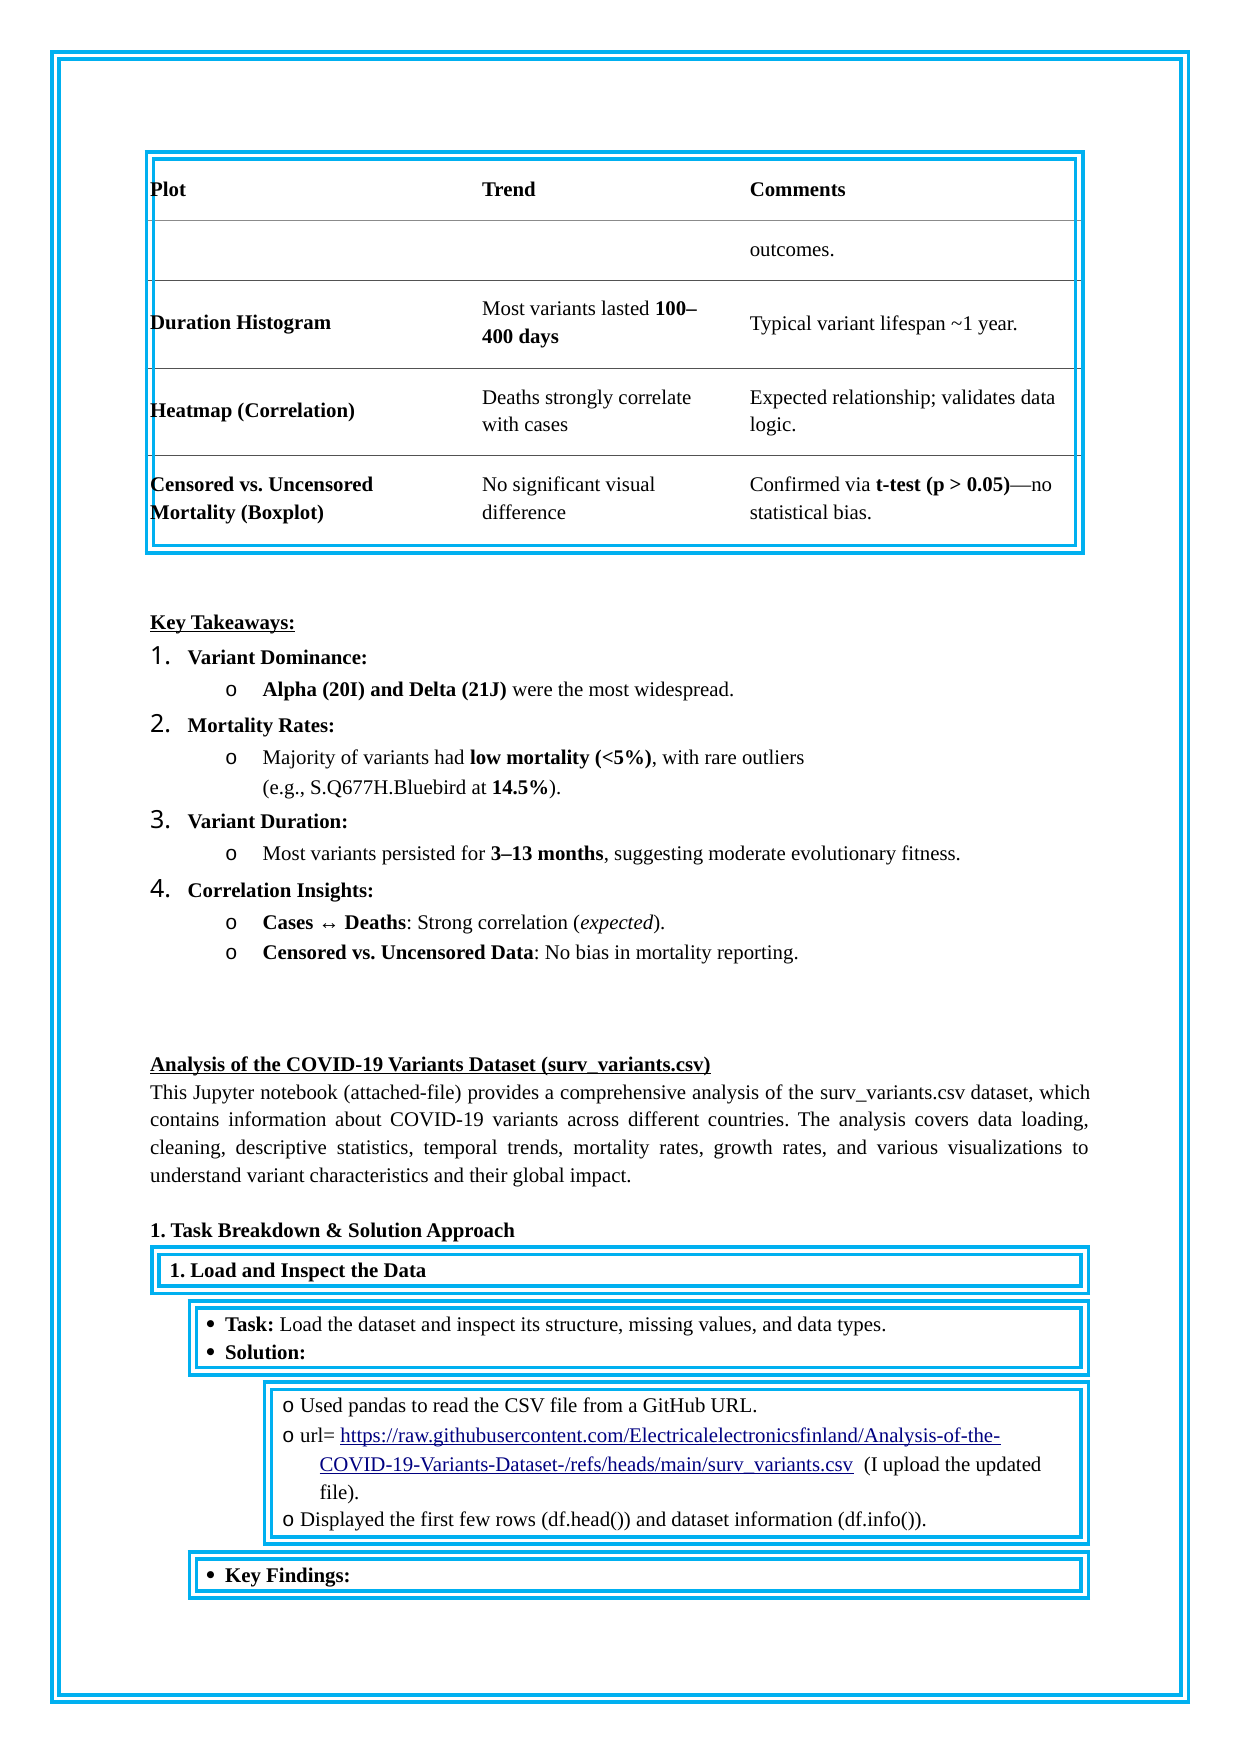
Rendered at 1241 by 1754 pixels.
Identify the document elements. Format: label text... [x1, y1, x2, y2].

list Used pandas to read the CSV file from a GitHub URL. [266, 1384, 1087, 1410]
list Task: Load the dataset and inspect its structure, missing values, and data types. [191, 1303, 1087, 1327]
list Alpha (20I) and Delta (21J) were the most widespread. [225, 677, 1090, 702]
list Correlation Insights: [150, 871, 1090, 905]
table_cell No significant visual difference [466, 456, 734, 544]
list Majority of variants had low mortality (<5%), with rare outliers (e.g., S.Q677H.Bluebird at 14.5%). [225, 745, 1090, 799]
table_cell Mortality Rate Histogram [155, 221, 466, 280]
list url= https://raw.githubusercontent.com/Electricalelectronicsfinland/Analysis-of-the-COVID-19-Variants-Dataset-/refs/heads/main/surv_variants.csv (I upload the updated file). [273, 1410, 1079, 1494]
text Analysis of the COVID-19 Variants Dataset (surv_variants.csv) [150, 1052, 1090, 1076]
table_cell Typical variant lifespan ~1 year. [734, 281, 1074, 368]
table_cell Censored vs. Uncensored Mortality (Boxplot) [155, 456, 466, 544]
table_cell Confirmed via t-test (p > 0.05)—no statistical bias. [734, 456, 1074, 544]
list Solution: [191, 1327, 1087, 1373]
table_header Plot [150, 154, 466, 182]
table_cell Most variants lasted 100–400 days [466, 281, 734, 368]
table_cell [466, 221, 734, 280]
table_header Trend [466, 161, 734, 220]
list Most variants persisted for 3–13 months, suggesting moderate evolutionary fitness. [225, 841, 1090, 867]
list Variant Dominance: [150, 637, 1090, 671]
list Key Findings: [191, 1554, 1087, 1596]
table_cell Expected relationship; validates data logic. [734, 369, 1074, 455]
list Censored vs. Uncensored Data: No bias in mortality reporting. [225, 940, 1090, 965]
table_header Comments [734, 154, 1079, 220]
list Mortality Rates: [150, 706, 1090, 740]
list Variant Duration: [150, 802, 1090, 836]
list Displayed the first few rows (df.head()) and dataset information (df.info()). [266, 1494, 1087, 1542]
text 1. Load and Inspect the Data [154, 1249, 1087, 1292]
table_header Plot [155, 161, 466, 220]
text 1. Task Breakdown & Solution Approach [150, 1218, 1090, 1242]
list Cases ↔ Deaths: Strong correlation (expected). [225, 910, 1090, 936]
table_cell Deaths strongly correlate with cases [466, 369, 734, 455]
table_cell Duration Histogram [155, 281, 466, 368]
text This Jupyter notebook (attached-file) provides a comprehensive analysis of the surv_variants.csv dataset, which contains information about COVID-19 variants across different countries. The analysis covers data loading, cleaning, descriptive statistics, temporal trends, mortality rates, growth rates, and various visualizations to understand variant characteristics and their global impact. [150, 1080, 1090, 1187]
table_cell outcomes. [734, 221, 1074, 280]
table_cell Heatmap (Correlation) [155, 369, 466, 455]
text Key Takeaways: [150, 610, 1090, 634]
